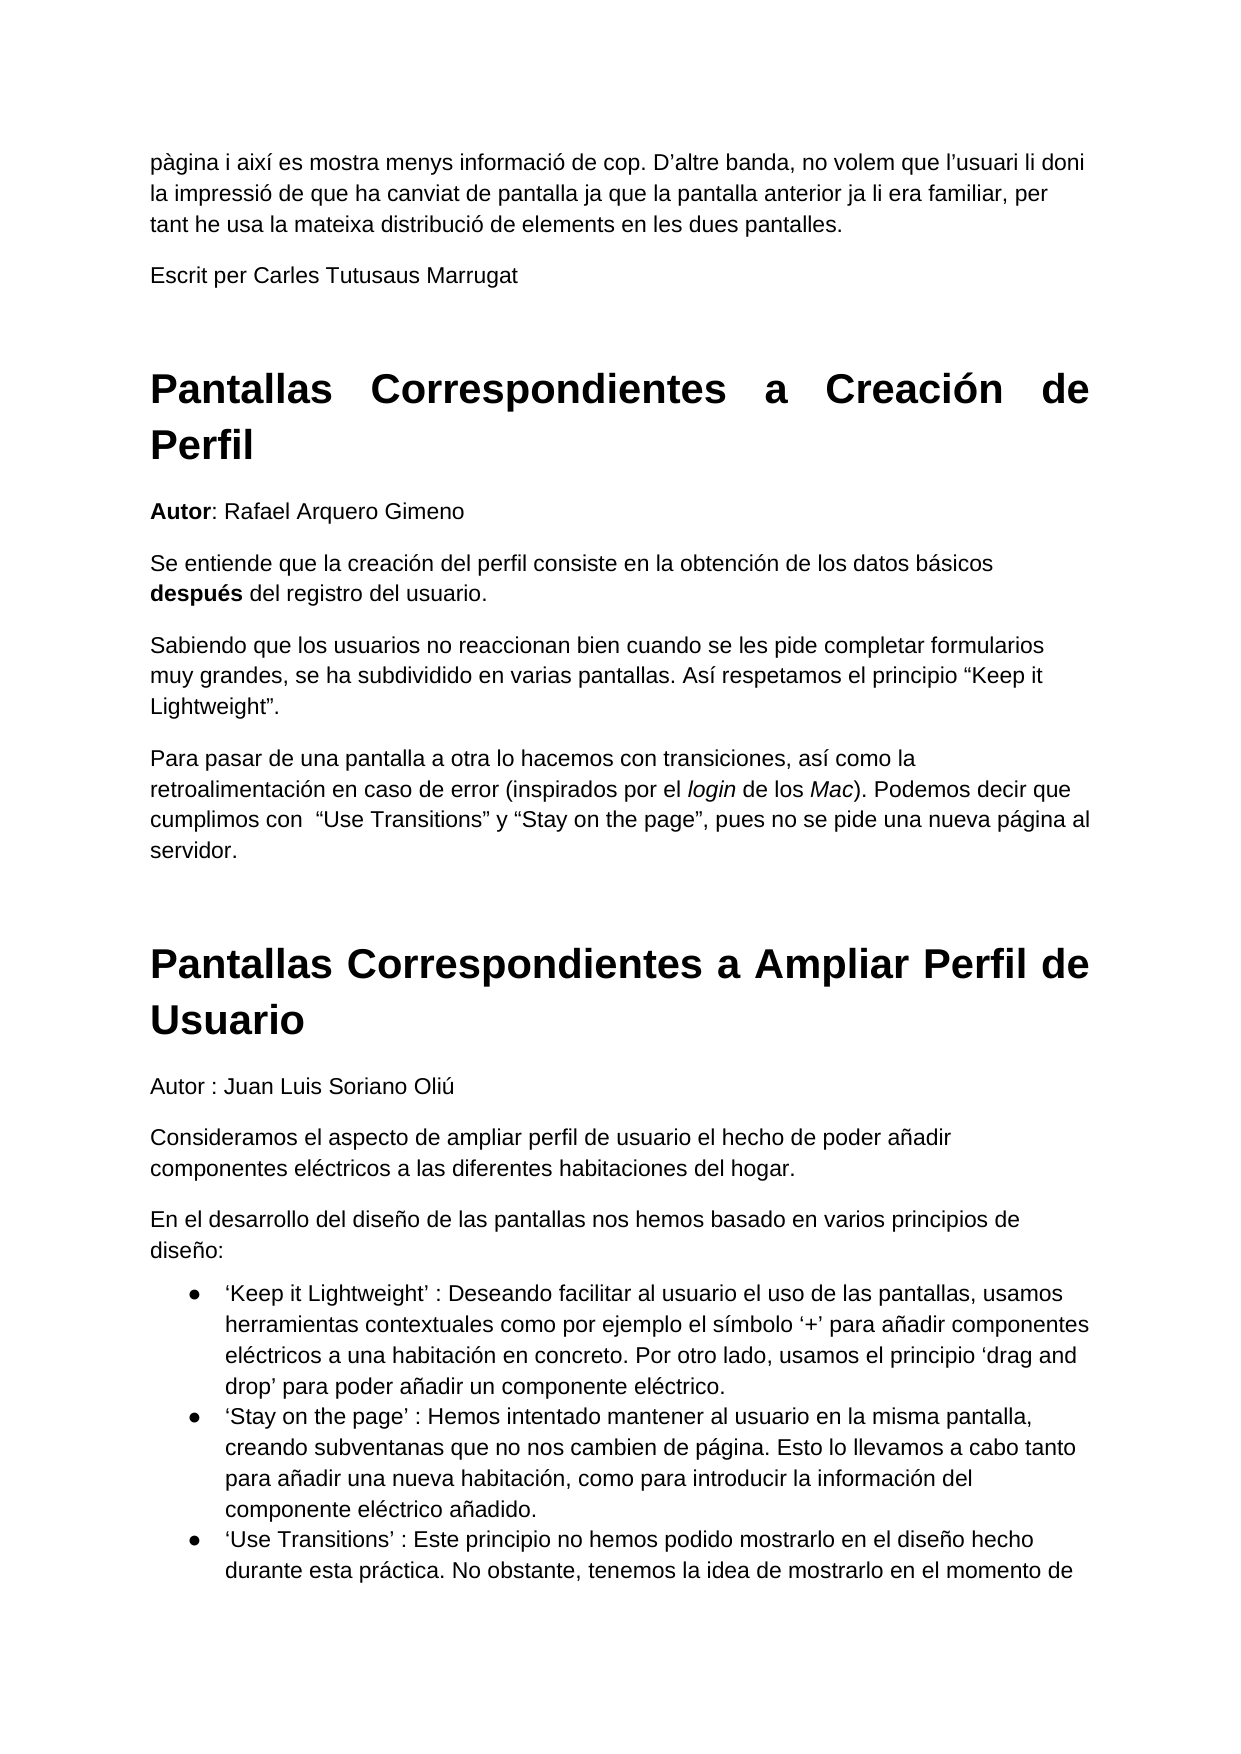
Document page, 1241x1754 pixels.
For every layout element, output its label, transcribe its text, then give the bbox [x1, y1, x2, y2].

text Escrit per Carles Tutusaus Marrugat [150, 263, 1091, 289]
list ‘Keep it Lightweight’ : Deseando facilitar al usuario el uso de las pantallas, usamos herramientas contextuales como por ejemplo el símbolo ‘+’ para añadir componentes eléctricos a una habitación en concreto. Por otro lado, usamos el principio ‘drag and drop’ para poder añadir un componente eléctrico. [187, 1281, 1091, 1399]
list ‘Use Transitions’ : Este principio no hemos podido mostrarlo en el diseño hecho durante esta práctica. No obstante, tenemos la idea de mostrarlo en el momento de [187, 1527, 1091, 1583]
text Autor: Rafael Arquero Gimeno [150, 499, 1091, 524]
text Autor : Juan Luis Soriano Oliú [150, 1073, 1091, 1099]
text pàgina i així es mostra menys informació de cop. D’altre banda, no volem que l’usuari li doni la impressió de que ha canviat de pantalla ja que la pantalla anterior ja li era familiar, per tant he usa la mateixa distribució de elements en les dues pantalles. [150, 150, 1091, 237]
text Se entiende que la creación del perfil consiste en la obtención de los datos básicos después del registro del usuario. [150, 550, 1091, 607]
subtitle Pantallas Correspondientes a Creación de Perfil [150, 366, 1091, 468]
text Para pasar de una pantalla a otra lo hacemos con transiciones, así como la retroalimentación en caso de error (inspirados por el login de los Mac). Podemos decir que cumplimos con “Use Transitions” y “Stay on the page”, pues no se pide una nueva página al servidor. [150, 746, 1091, 863]
text Consideramos el aspecto de ampliar perfil de usuario el hecho de poder añadir componentes eléctricos a las diferentes habitaciones del hogar. [150, 1125, 1091, 1181]
text Sabiendo que los usuarios no reaccionan bien cuando se les pide completar formularios muy grandes, se ha subdividido en varias pantallas. Así respetamos el principio “Keep it Lightweight”. [150, 632, 1091, 719]
list ‘Stay on the page’ : Hemos intentado mantener al usuario en la misma pantalla, creando subventanas que no nos cambien de página. Esto lo llevamos a cabo tanto para añadir una nueva habitación, como para introducir la información del componente eléctrico añadido. [187, 1404, 1091, 1522]
text En el desarrollo del diseño de las pantallas nos hemos basado en varios principios de diseño: [150, 1207, 1091, 1263]
subtitle Pantallas Correspondientes a Ampliar Perfil de Usuario [150, 941, 1091, 1043]
